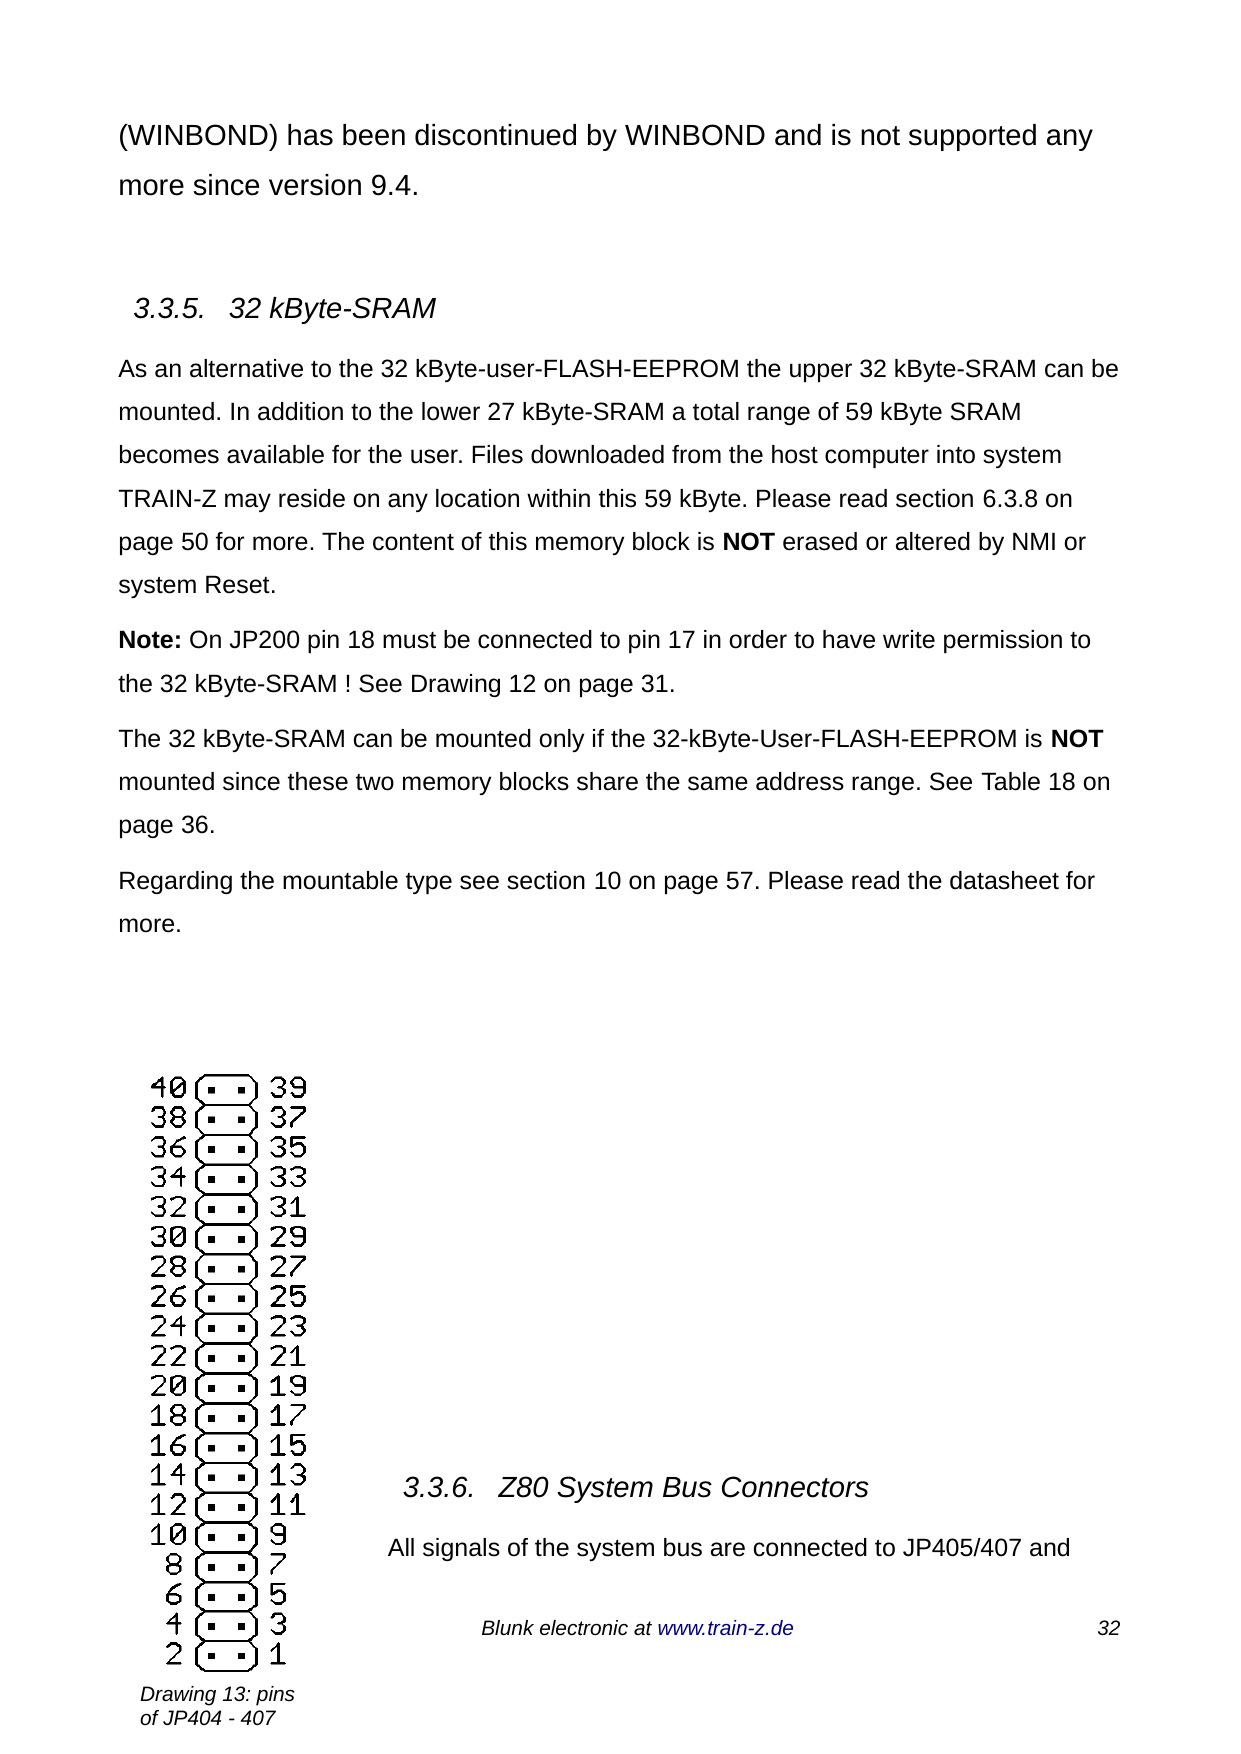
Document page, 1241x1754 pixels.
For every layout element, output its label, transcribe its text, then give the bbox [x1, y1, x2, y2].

text The 32 kByte-SRAM can be mounted only if the 32-kByte-User-FLASH-EEPROM is NOT mounted since these two memory blocks share the same address range. See Table 18 on page 37. [118, 724, 1122, 839]
text As an alternative to the 32 kByte-user-FLASH-EEPROM the upper 32 kByte-SRAM can be mounted. In addition to the lower 27 kByte-SRAM a total range of 59 kByte SRAM becomes available for the user. Files downloaded from the host computer into system TRAIN-Z may reside on any location within this 59 kByte. Please read section 6.3.8 on page 52 for more. The content of this memory block is NOT erased or altered by NMI or system Reset. [118, 354, 1122, 598]
text Note: On JP200 pin 18 must be connected to pin 17 in order to have write permission to the 32 kByte-SRAM ! See Drawing 12 on page 32. [118, 625, 1122, 697]
text Drawing 13: pins of JP404 - 407 [140, 1682, 317, 1730]
picture [140, 1065, 318, 1682]
text (WINBOND) has been discontinued by WINBOND and is not supported any more since version 9.4. [118, 118, 1122, 202]
text Regarding the mountable type see section 10 on page 59. Please read the datasheet for more. [118, 866, 1122, 938]
subtitle 32 kByte-SRAM [133, 291, 1122, 325]
subtitle Z80 System Bus Connectors [318, 1470, 1122, 1503]
text All signals of the system bus are connected to JP405/407 and JP404/406 (see Drawing 13 on the left). JP405 and JP407 are connected in parallel, JP404 and JP406 are connected in parallel. This way the user can attach his own hardware easily to System TRAIN-Z. If ribbon cables are plugged on JP405/407 and JP404/406 an alternating order of GND, bus signal, GND and so on results. Common IDE-ribbon cables as they are used in PCs are suitable. Table 16 and Table 17 on pages 35 and 36 show the signals of JP404 through JP407. [318, 1533, 1122, 1561]
